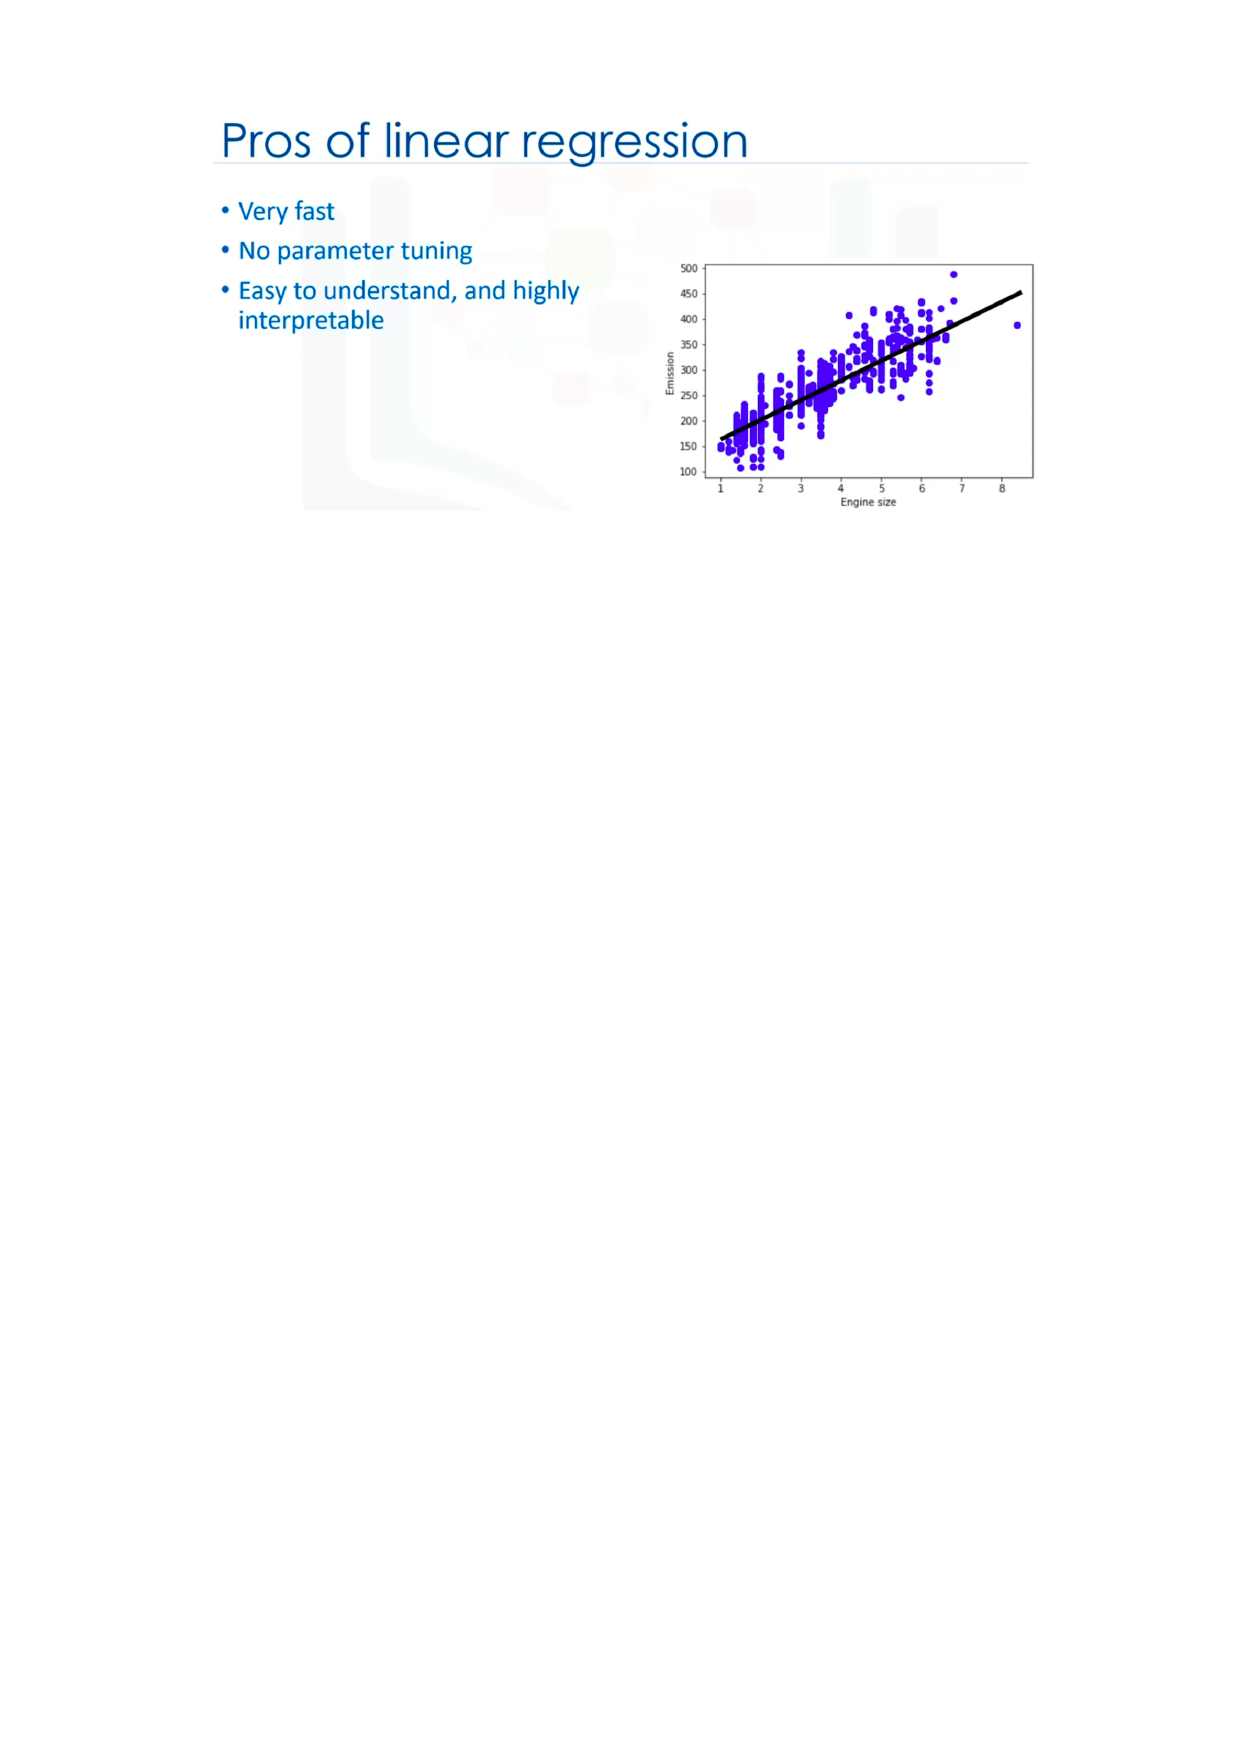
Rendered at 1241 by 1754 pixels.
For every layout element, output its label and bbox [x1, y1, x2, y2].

picture [118, 118, 1123, 511]
